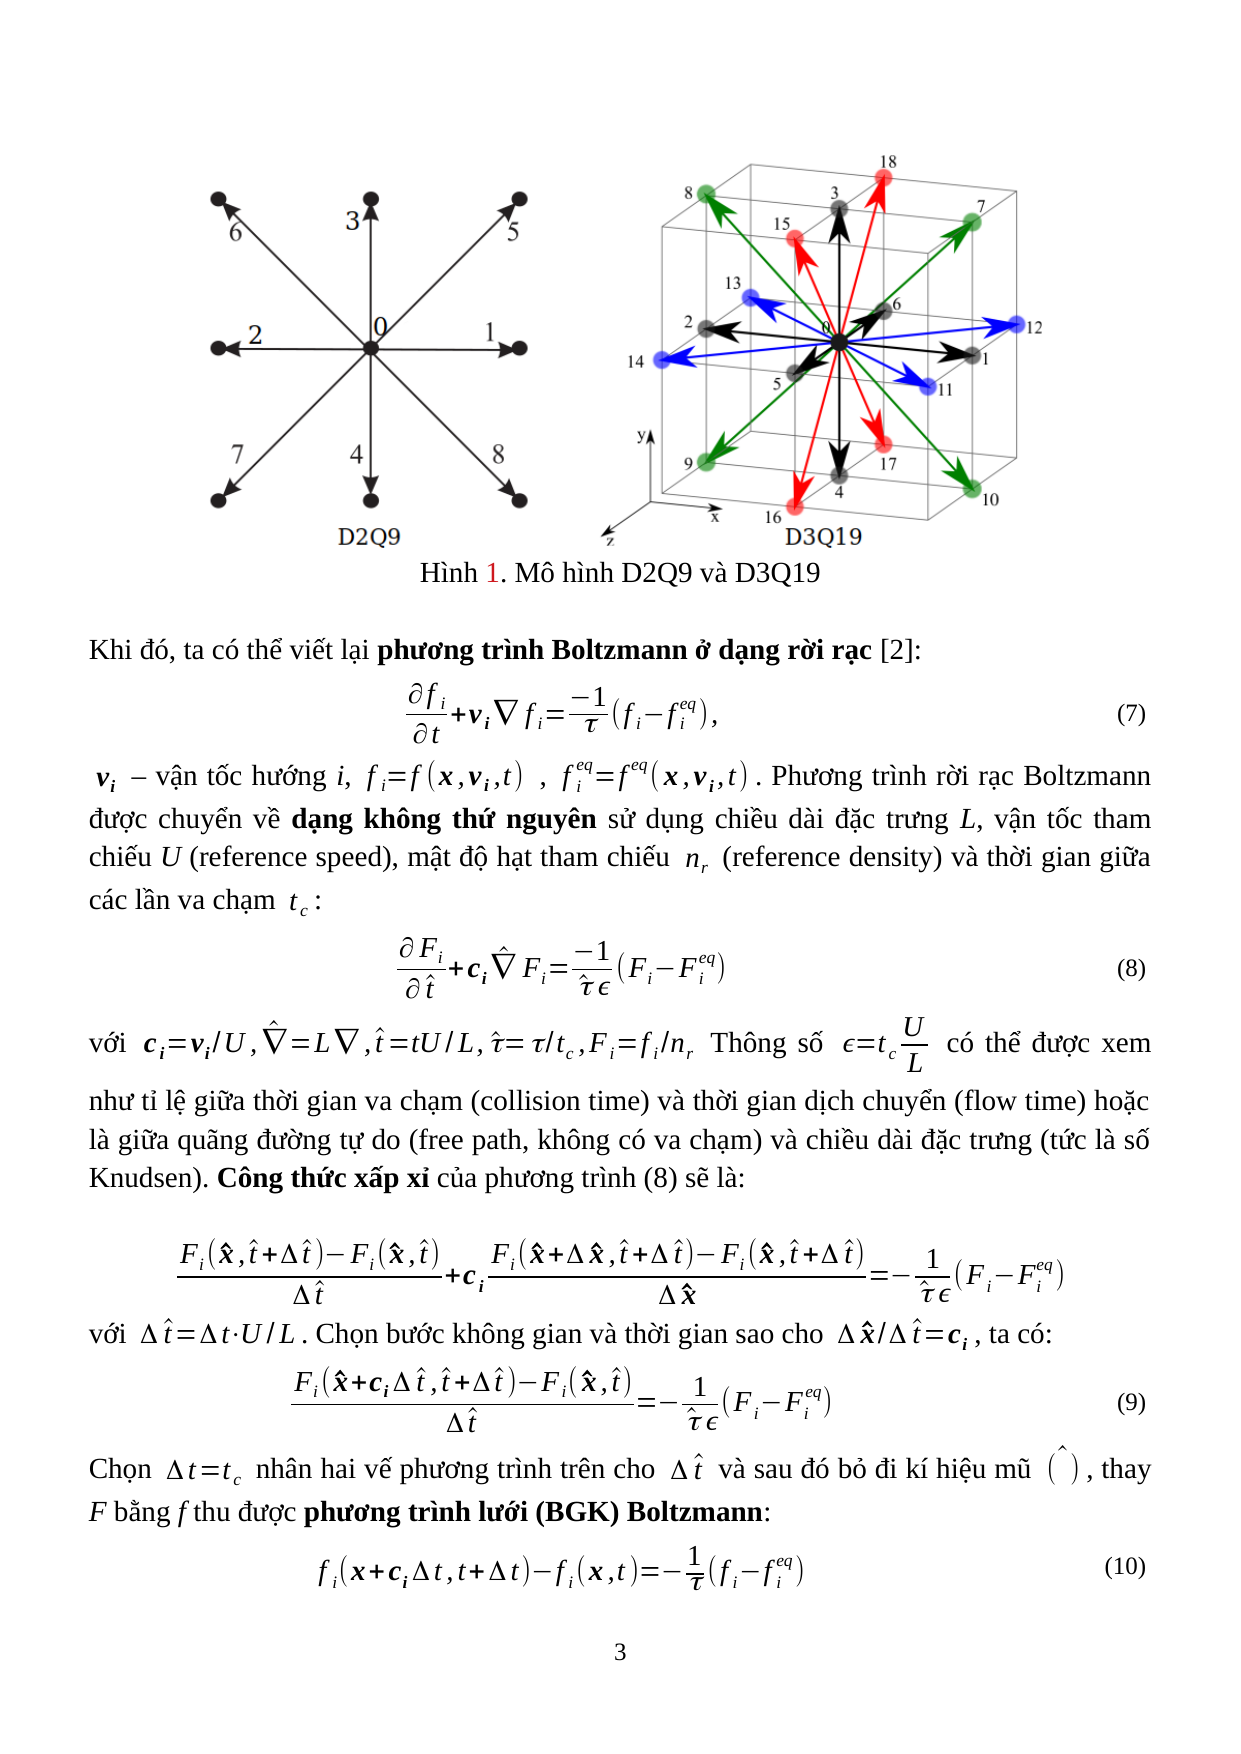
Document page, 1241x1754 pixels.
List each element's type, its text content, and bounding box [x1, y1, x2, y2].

table_header (7) [1034, 671, 1152, 755]
text với Thông số có thể được xem như tỉ lệ giữa thời gian va chạm (collision time) và thời gian dịch chuyển (flow time) hoặc là giữa quãng đường tự do (free path, không có va chạm) và chiều dài đặc trưng (tức là số Knudsen). Công thức xấp xỉ của phương trình (8) sẽ là: [88, 1010, 1152, 1194]
text với . Chọn bước không gian và thời gian sao cho , ta có: [88, 1316, 1152, 1354]
table_header (9) [1034, 1359, 1152, 1444]
table_header [89, 671, 1033, 755]
text Khi đó, ta có thể viết lại phương trình Boltzmann ở dạng rời rạc [2]: [88, 632, 1152, 666]
table_header [89, 1359, 1033, 1444]
text Hình 1. Mô hình D2Q9 và D3Q19 [88, 147, 1152, 589]
text – vận tốc hướng i, , . Phương trình rời rạc Boltzmann được chuyển về dạng không thứ nguyên sử dụng chiều dài đặc trưng L, vận tốc tham chiếu U (reference speed), mật độ hạt tham chiếu (reference density) và thời gian giữa các lần va chạm : [88, 755, 1152, 920]
table_header [89, 1533, 1033, 1598]
table_header (10) [1034, 1533, 1152, 1598]
picture [193, 146, 1047, 551]
table_header (8) [1034, 925, 1152, 1010]
text Chọn nhân hai vế phương trình trên cho và sau đó bỏ đi kí hiệu mũ , thay F bằng f thu được phương trình lưới (BGK) Boltzmann: [88, 1444, 1152, 1528]
table_header [89, 925, 1033, 1010]
